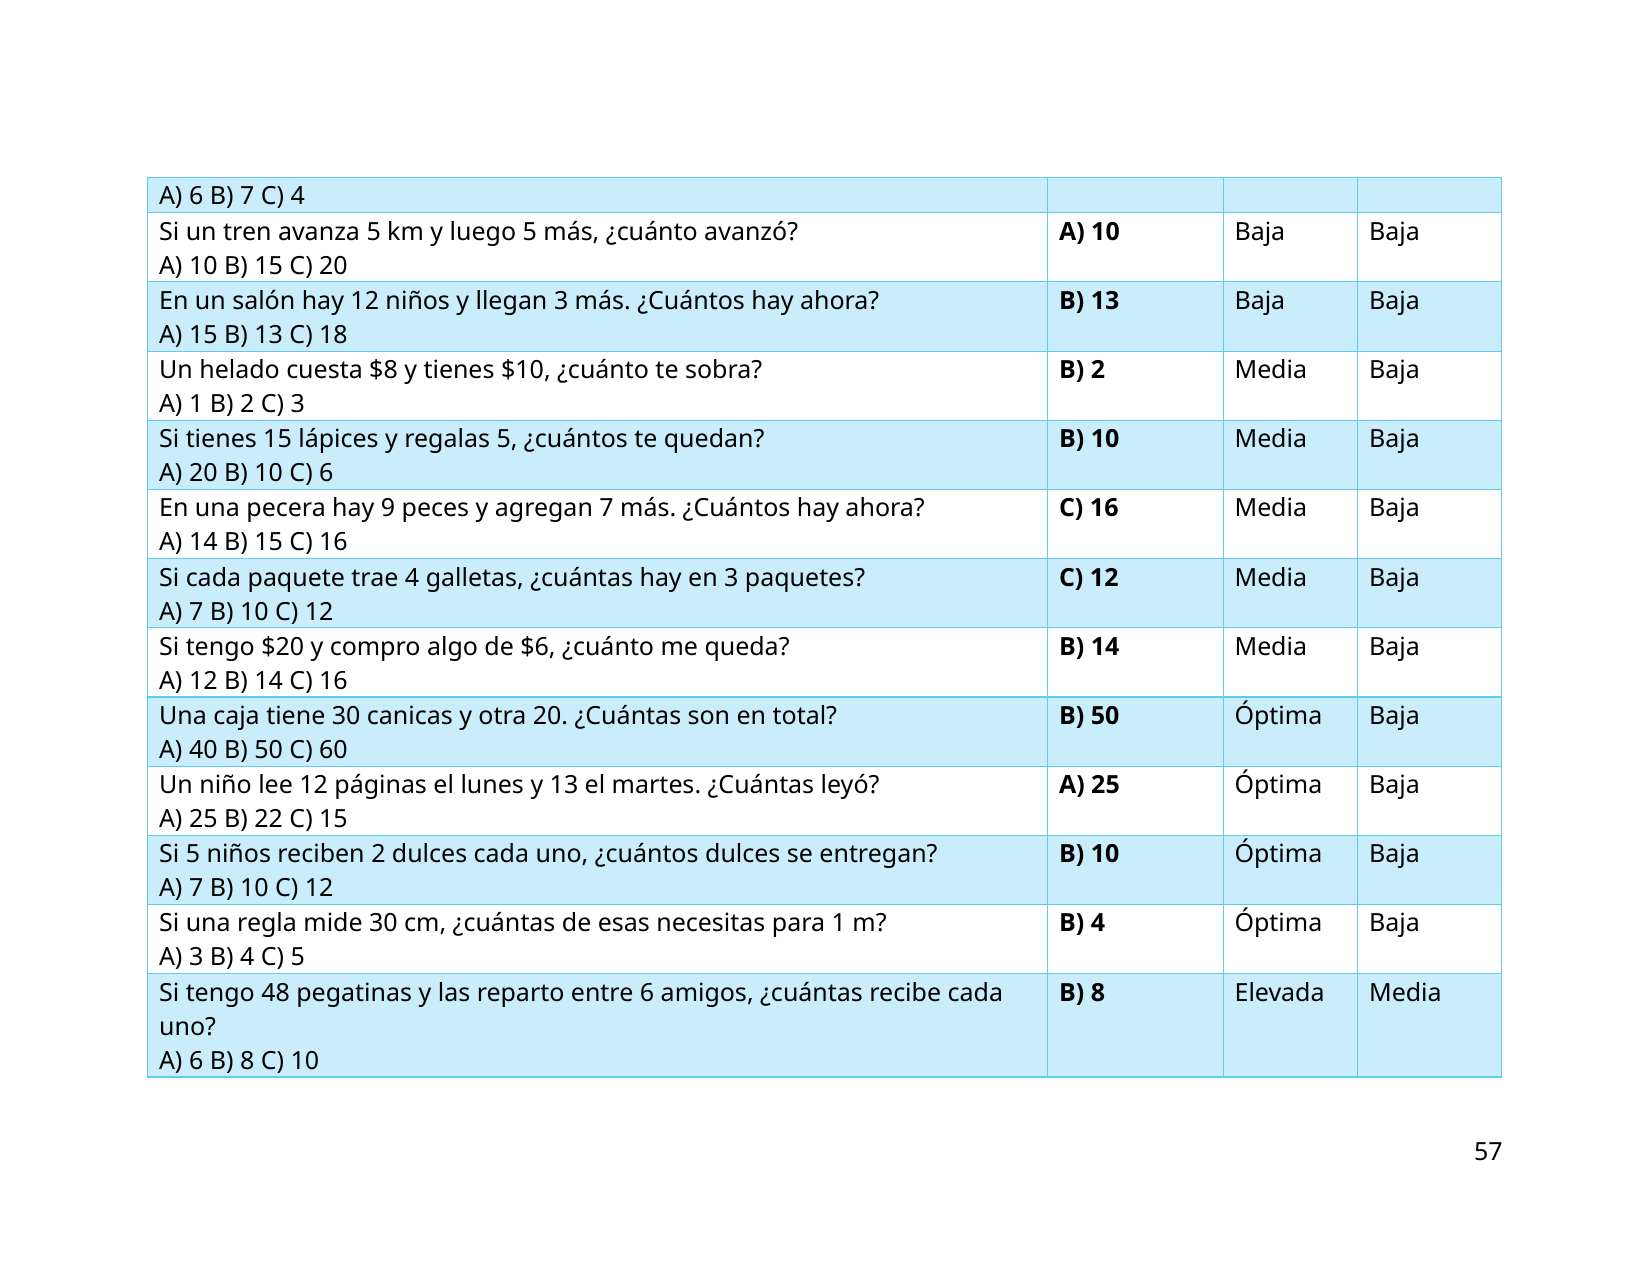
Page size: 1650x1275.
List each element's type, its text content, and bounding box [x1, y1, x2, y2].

table_cell Baja [1358, 559, 1501, 627]
table_cell C) 16 [1048, 490, 1223, 558]
table_cell Óptima [1224, 905, 1357, 973]
table_cell Baja [1358, 698, 1501, 766]
table_cell A) 10 [1048, 213, 1223, 281]
table_cell Elevada [1224, 974, 1357, 1076]
table_cell Baja [1358, 628, 1501, 696]
table_cell Baja [1224, 282, 1357, 351]
table_cell A) 6 B) 7 C) 4 [148, 178, 1047, 212]
table_cell Media [1224, 490, 1357, 558]
table_cell B) 50 [1048, 698, 1223, 766]
table_cell Baja [1358, 490, 1501, 558]
table_cell Un helado cuesta $8 y tienes $10, ¿cuánto te sobra? A) 1 B) 2 C) 3 [148, 352, 1047, 420]
table_cell Media [1224, 421, 1357, 489]
table_cell B) 4 [1048, 905, 1223, 973]
table_cell Media [1358, 974, 1501, 1076]
table_cell B) 14 [1048, 628, 1223, 696]
table_cell Óptima [1224, 698, 1357, 766]
table_cell Baja [1358, 421, 1501, 489]
table_cell Una caja tiene 30 canicas y otra 20. ¿Cuántas son en total? A) 40 B) 50 C) 60 [148, 698, 1047, 766]
table_cell Óptima [1224, 767, 1357, 835]
table_cell Media [1224, 559, 1357, 627]
table_cell Un niño lee 12 páginas el lunes y 13 el martes. ¿Cuántas leyó? A) 25 B) 22 C) 15 [148, 767, 1047, 835]
table_cell Media [1224, 352, 1357, 420]
table_cell Si tengo $20 y compro algo de $6, ¿cuánto me queda? A) 12 B) 14 C) 16 [148, 628, 1047, 696]
table_cell B) 10 [1048, 836, 1223, 904]
table_cell Baja [1358, 213, 1501, 281]
table_cell En una pecera hay 9 peces y agregan 7 más. ¿Cuántos hay ahora? A) 14 B) 15 C) 16 [148, 490, 1047, 558]
table_cell A) 25 [1048, 767, 1223, 835]
table_cell C) 12 [1048, 559, 1223, 627]
table_cell B) 13 [1048, 282, 1223, 351]
table_cell Si cada paquete trae 4 galletas, ¿cuántas hay en 3 paquetes? A) 7 B) 10 C) 12 [148, 559, 1047, 627]
table_cell Baja [1224, 213, 1357, 281]
table_cell Baja [1358, 282, 1501, 351]
table_cell B) 2 [1048, 352, 1223, 420]
table_cell En un salón hay 12 niños y llegan 3 más. ¿Cuántos hay ahora? A) 15 B) 13 C) 18 [148, 282, 1047, 351]
table_cell Baja [1358, 905, 1501, 973]
table_cell Si tienes 15 lápices y regalas 5, ¿cuántos te quedan? A) 20 B) 10 C) 6 [148, 421, 1047, 489]
table_cell [1048, 178, 1223, 212]
table_cell Baja [1358, 836, 1501, 904]
table_cell [1224, 178, 1357, 212]
table_cell Baja [1358, 767, 1501, 835]
table_cell B) 8 [1048, 974, 1223, 1076]
table_cell [1358, 178, 1501, 212]
table_cell Baja [1358, 352, 1501, 420]
table_cell Si tengo 48 pegatinas y las reparto entre 6 amigos, ¿cuántas recibe cada uno? A) 6 B) 8 C) 10 [148, 974, 1047, 1076]
table_cell Óptima [1224, 836, 1357, 904]
table_cell Media [1224, 628, 1357, 696]
table_cell Si una regla mide 30 cm, ¿cuántas de esas necesitas para 1 m? A) 3 B) 4 C) 5 [148, 905, 1047, 973]
table_cell B) 10 [1048, 421, 1223, 489]
table_cell Si un tren avanza 5 km y luego 5 más, ¿cuánto avanzó? A) 10 B) 15 C) 20 [148, 213, 1047, 281]
table_cell Si 5 niños reciben 2 dulces cada uno, ¿cuántos dulces se entregan? A) 7 B) 10 C) 12 [148, 836, 1047, 904]
